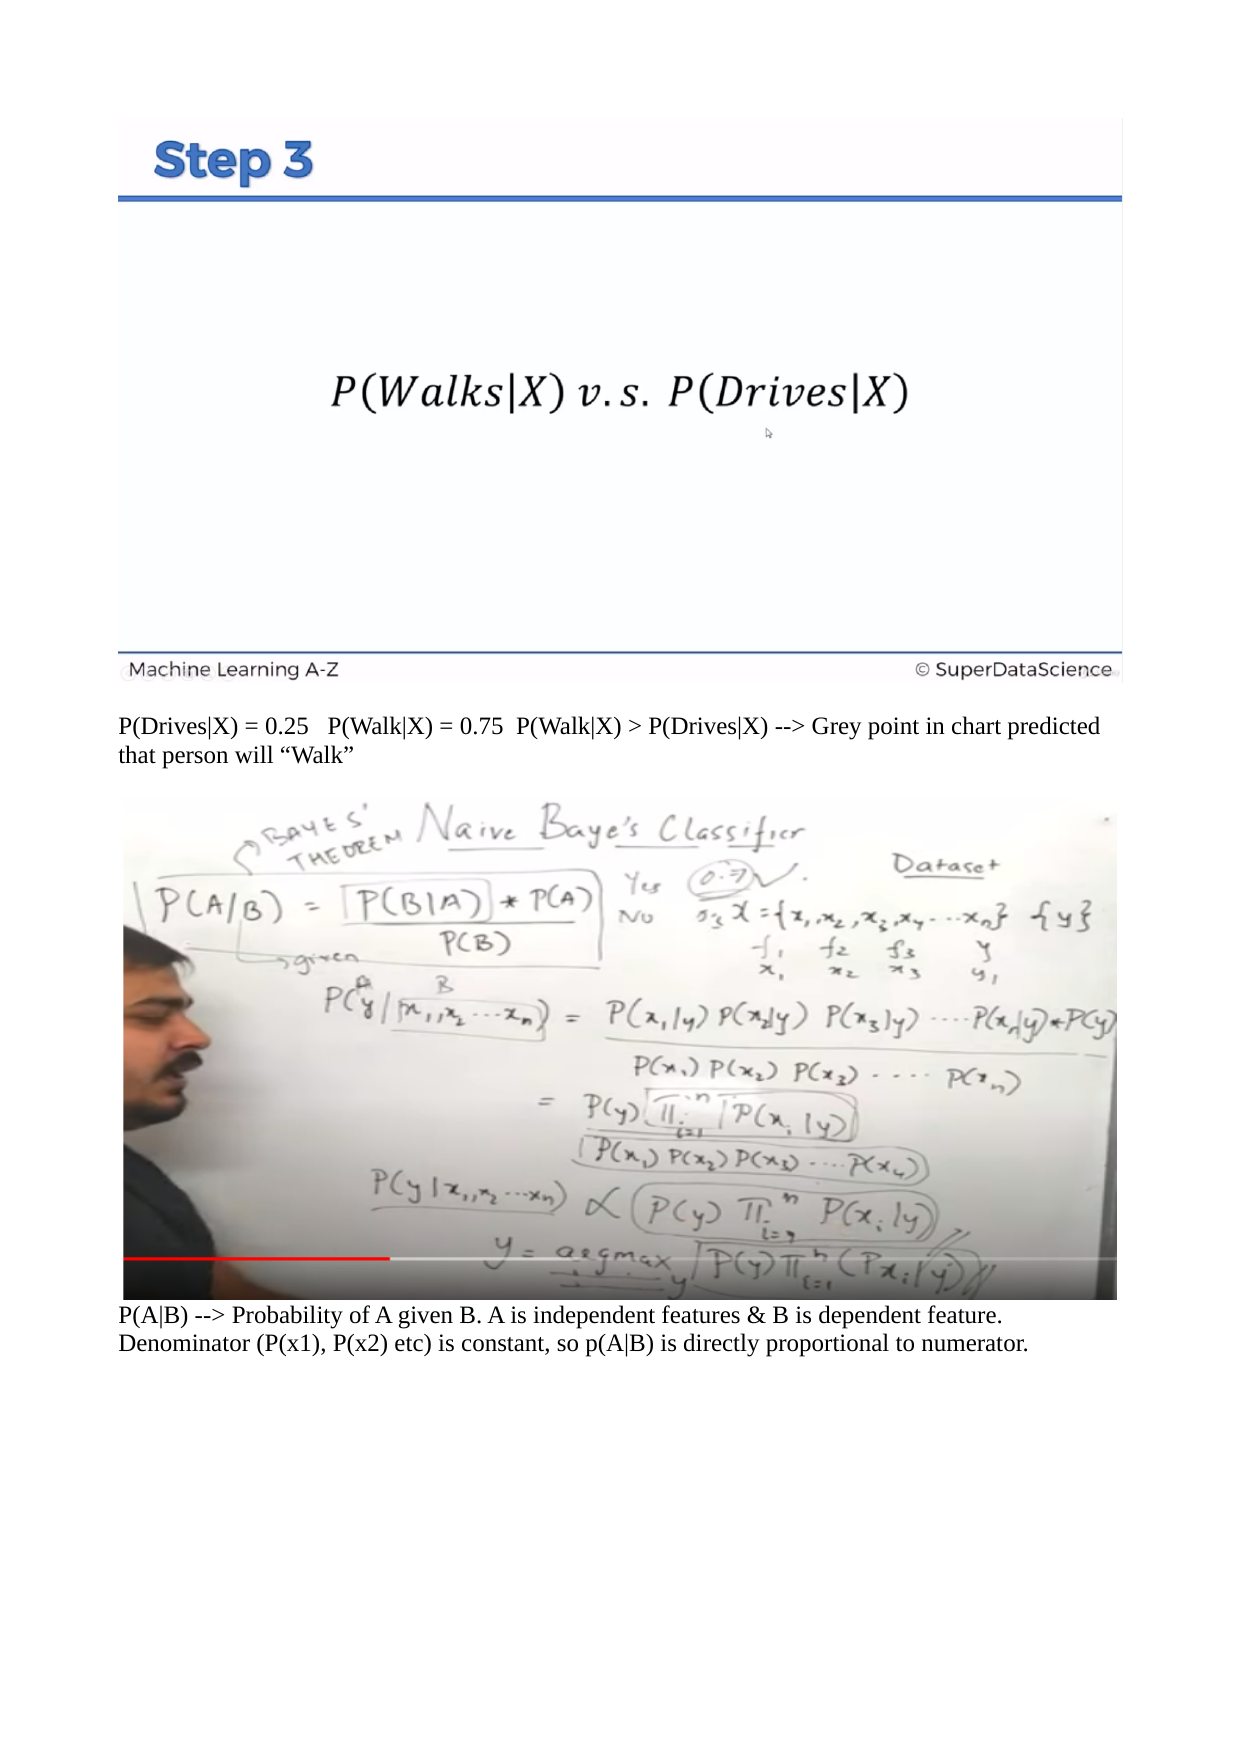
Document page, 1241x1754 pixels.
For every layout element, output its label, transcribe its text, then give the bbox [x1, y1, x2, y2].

text P(A|B) --> Probability of A given B. A is independent features & B is dependent feature. Denominator (P(x1), P(x2) etc) is constant, so p(A|B) is directly proportional to numerator. [118, 797, 1122, 1357]
text P(Drives|X) = 0.25 P(Walk|X) = 0.75 P(Walk|X) > P(Drives|X) --> Grey point in chart predicted that person will “Walk” [118, 711, 1122, 769]
picture [118, 118, 1123, 683]
picture [123, 797, 1117, 1300]
